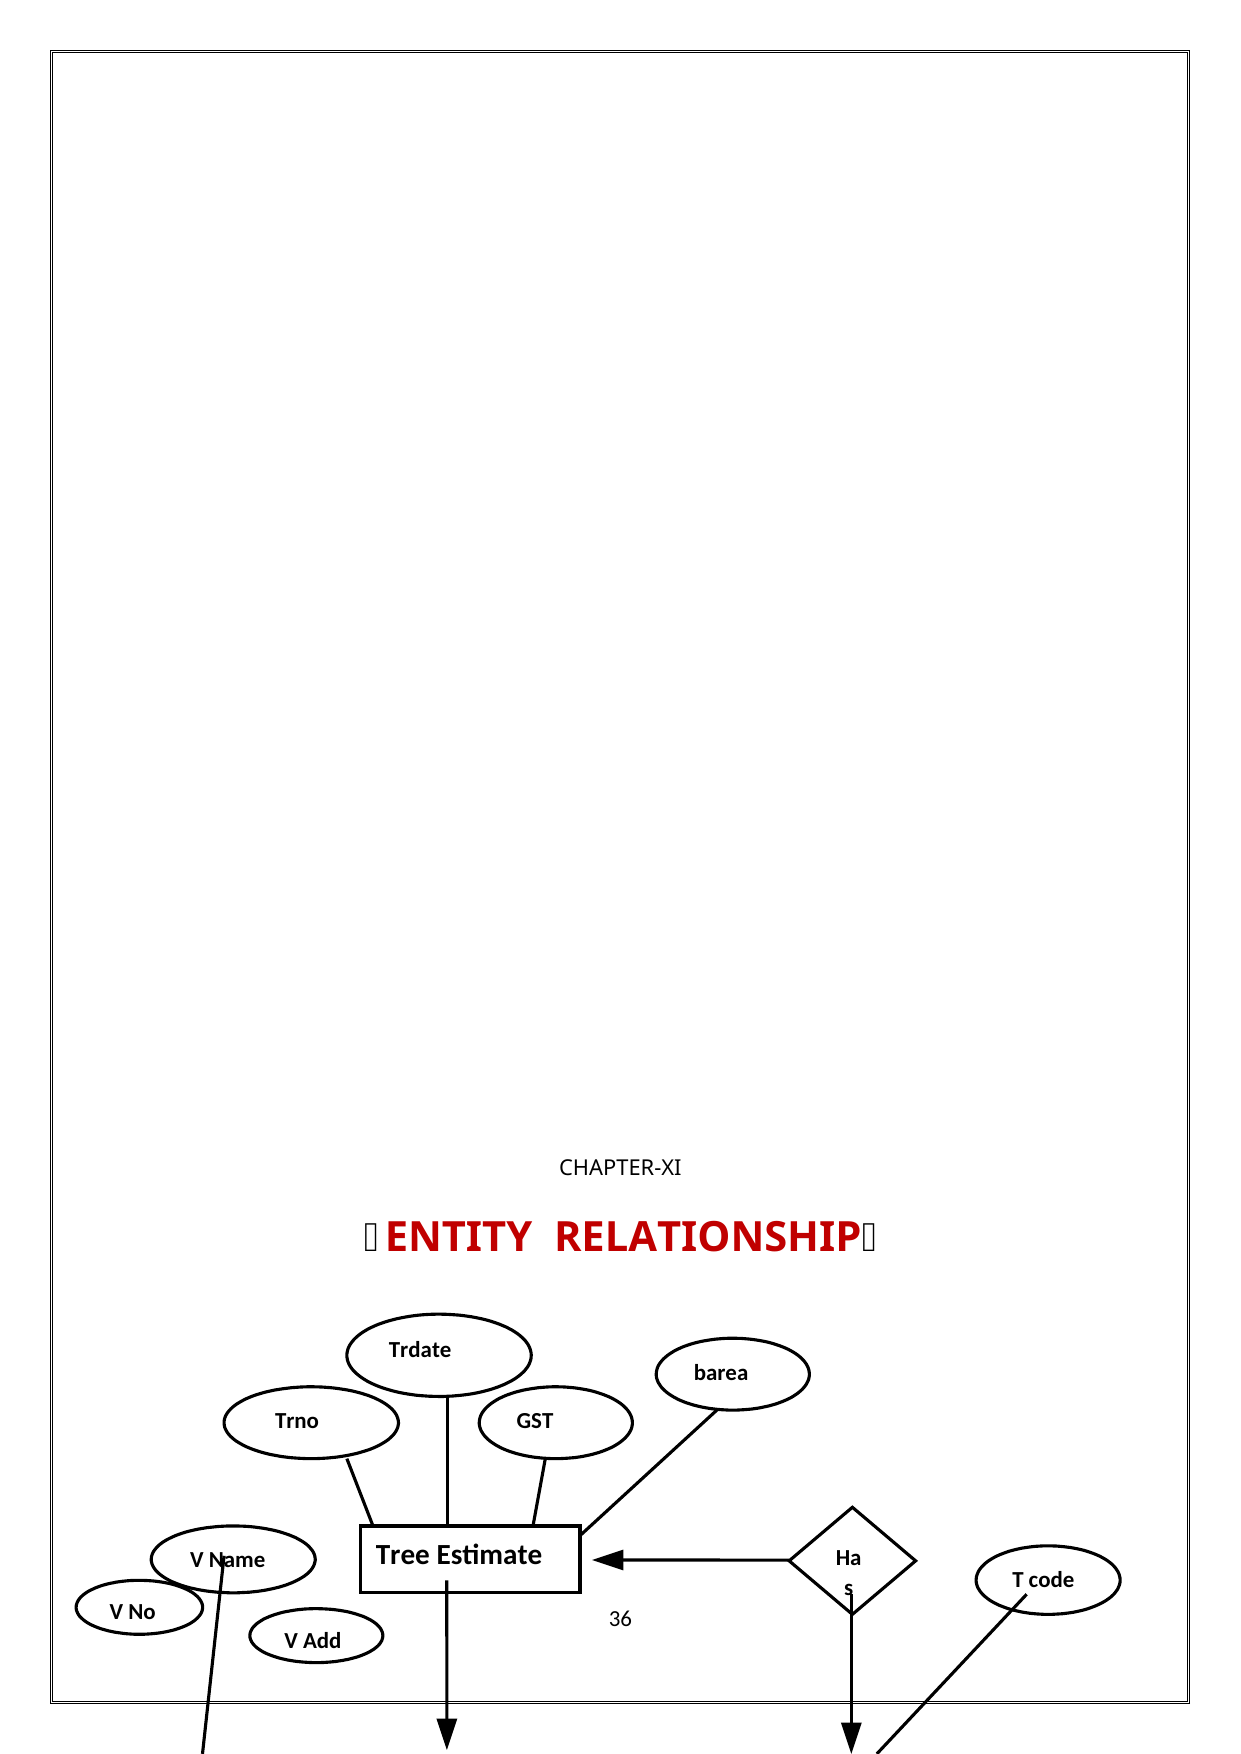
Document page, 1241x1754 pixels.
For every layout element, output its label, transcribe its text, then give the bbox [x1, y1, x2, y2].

text CHAPTER-XI [150, 1152, 1090, 1182]
text  ENTITY RELATIONSHIP [150, 1207, 1090, 1264]
